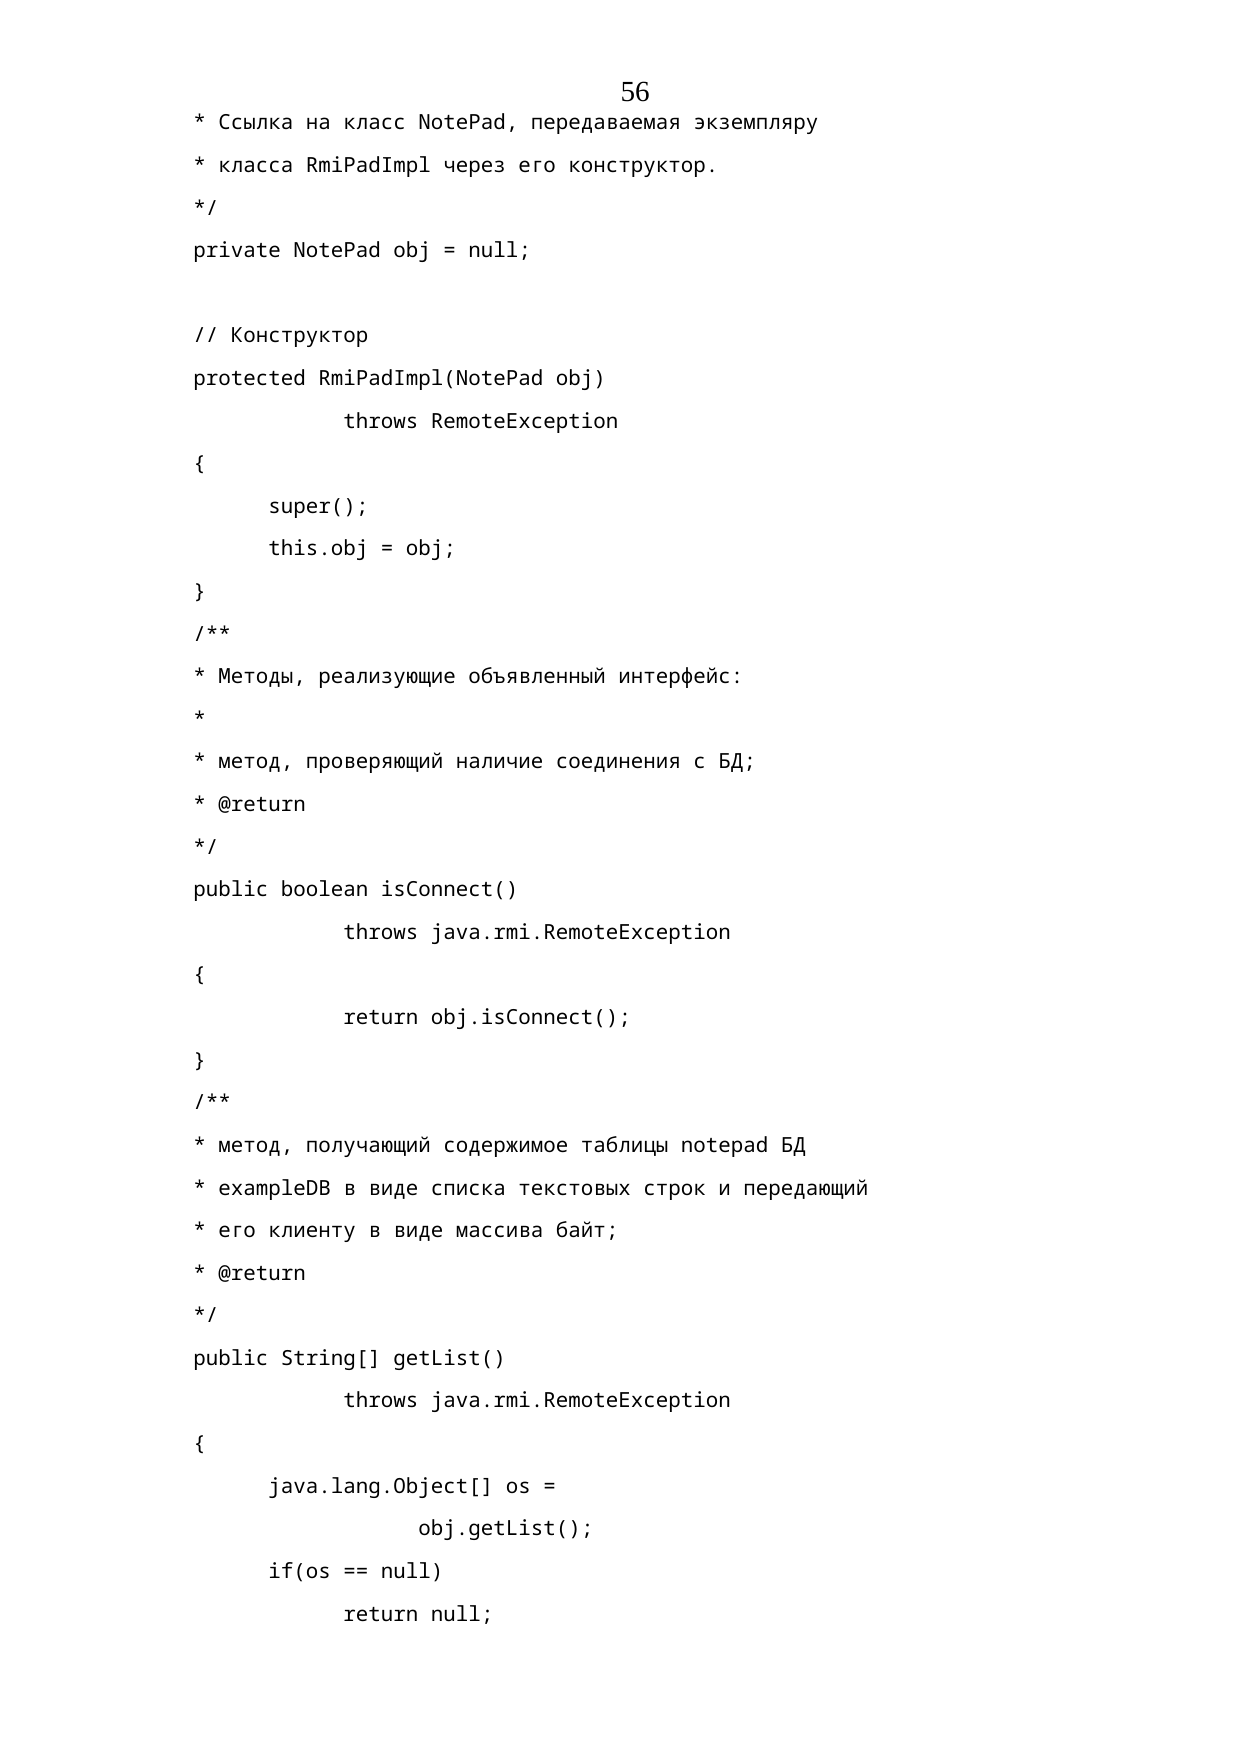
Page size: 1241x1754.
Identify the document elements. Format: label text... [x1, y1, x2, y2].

text throws java.rmi.RemoteException [118, 917, 1152, 945]
text * метод, получающий содержимое таблицы notepad БД [118, 1130, 1152, 1158]
text super(); [118, 491, 1152, 519]
text /** [118, 619, 1152, 647]
text throws java.rmi.RemoteException [118, 1386, 1152, 1414]
text if(os == null) [118, 1556, 1152, 1584]
text obj.getList(); [118, 1513, 1152, 1542]
text * его клиенту в виде массива байт; [118, 1215, 1152, 1244]
text * класса RmiPadImpl через его конструктор. [118, 150, 1152, 178]
text throws RemoteException [118, 406, 1152, 434]
text public boolean isConnect() [118, 874, 1152, 903]
text java.lang.Object[] os = [118, 1471, 1152, 1499]
text * @return [118, 1258, 1152, 1286]
text * exampleDB в виде списка текстовых строк и передающий [118, 1173, 1152, 1201]
text // Конструктор [118, 321, 1152, 349]
text { [118, 959, 1152, 988]
text * @return [118, 789, 1152, 818]
text */ [118, 832, 1152, 860]
text * Ссылка на класс NotePad, передаваемая экземпляру [118, 107, 1152, 136]
text this.obj = obj; [118, 533, 1152, 562]
text } [118, 576, 1152, 604]
text * [118, 704, 1152, 732]
text * Методы, реализующие объявленный интерфейс: [118, 661, 1152, 690]
text * метод, проверяющий наличие соединения с БД; [118, 747, 1152, 775]
text private NotePad obj = null; [118, 235, 1152, 264]
text */ [118, 193, 1152, 221]
text */ [118, 1300, 1152, 1329]
text return obj.isConnect(); [118, 1002, 1152, 1031]
text } [118, 1045, 1152, 1073]
text /** [118, 1087, 1152, 1116]
text return null; [118, 1599, 1152, 1627]
text protected RmiPadImpl(NotePad obj) [118, 363, 1152, 392]
text { [118, 1428, 1152, 1457]
text public String[] getList() [118, 1343, 1152, 1371]
text { [118, 448, 1152, 477]
